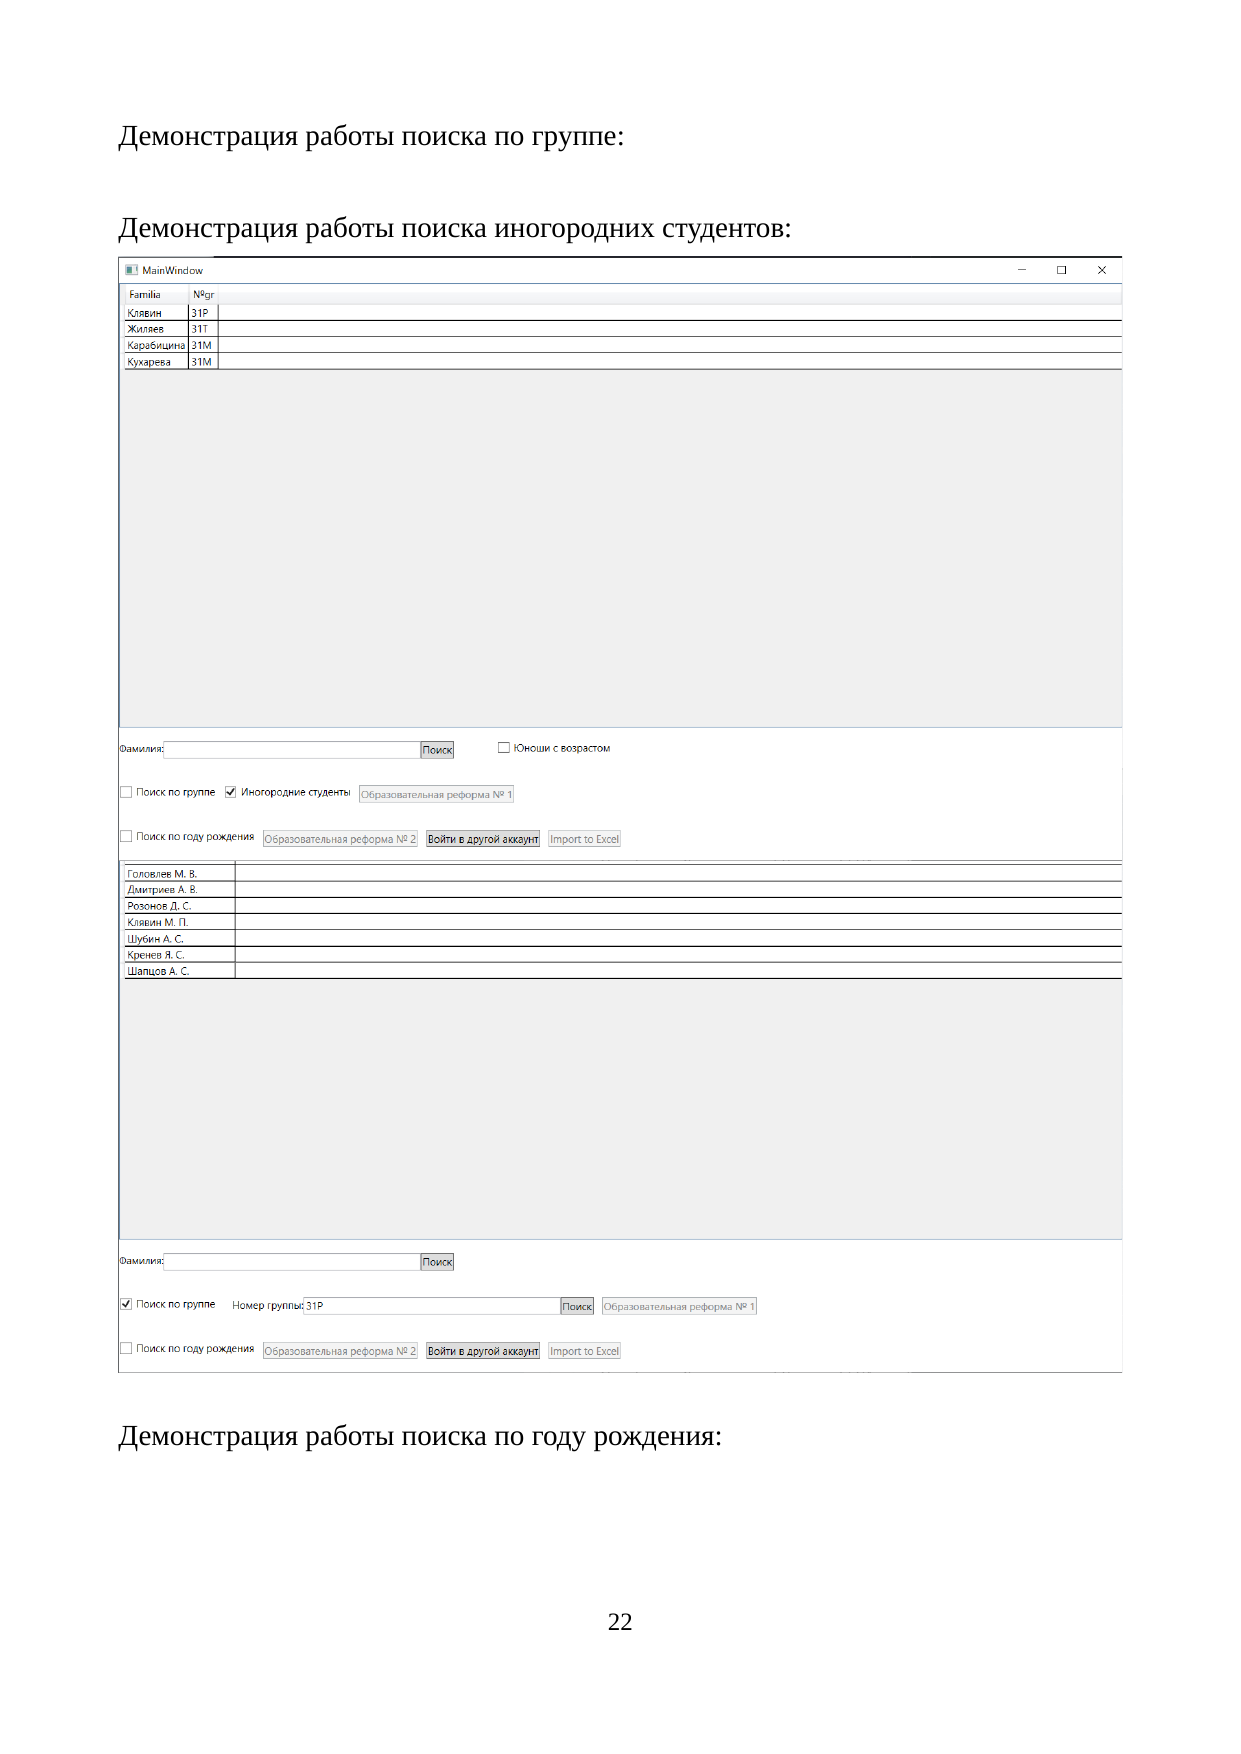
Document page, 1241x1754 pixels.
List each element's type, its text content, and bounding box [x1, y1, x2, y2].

picture [118, 256, 1123, 1373]
text Демонстрация работы поиска по году рождения: [118, 1418, 1122, 1452]
text Демонстрация работы поиска по группе: [118, 118, 1122, 152]
text Демонстрация работы поиска иногородних студентов: [118, 210, 1122, 244]
